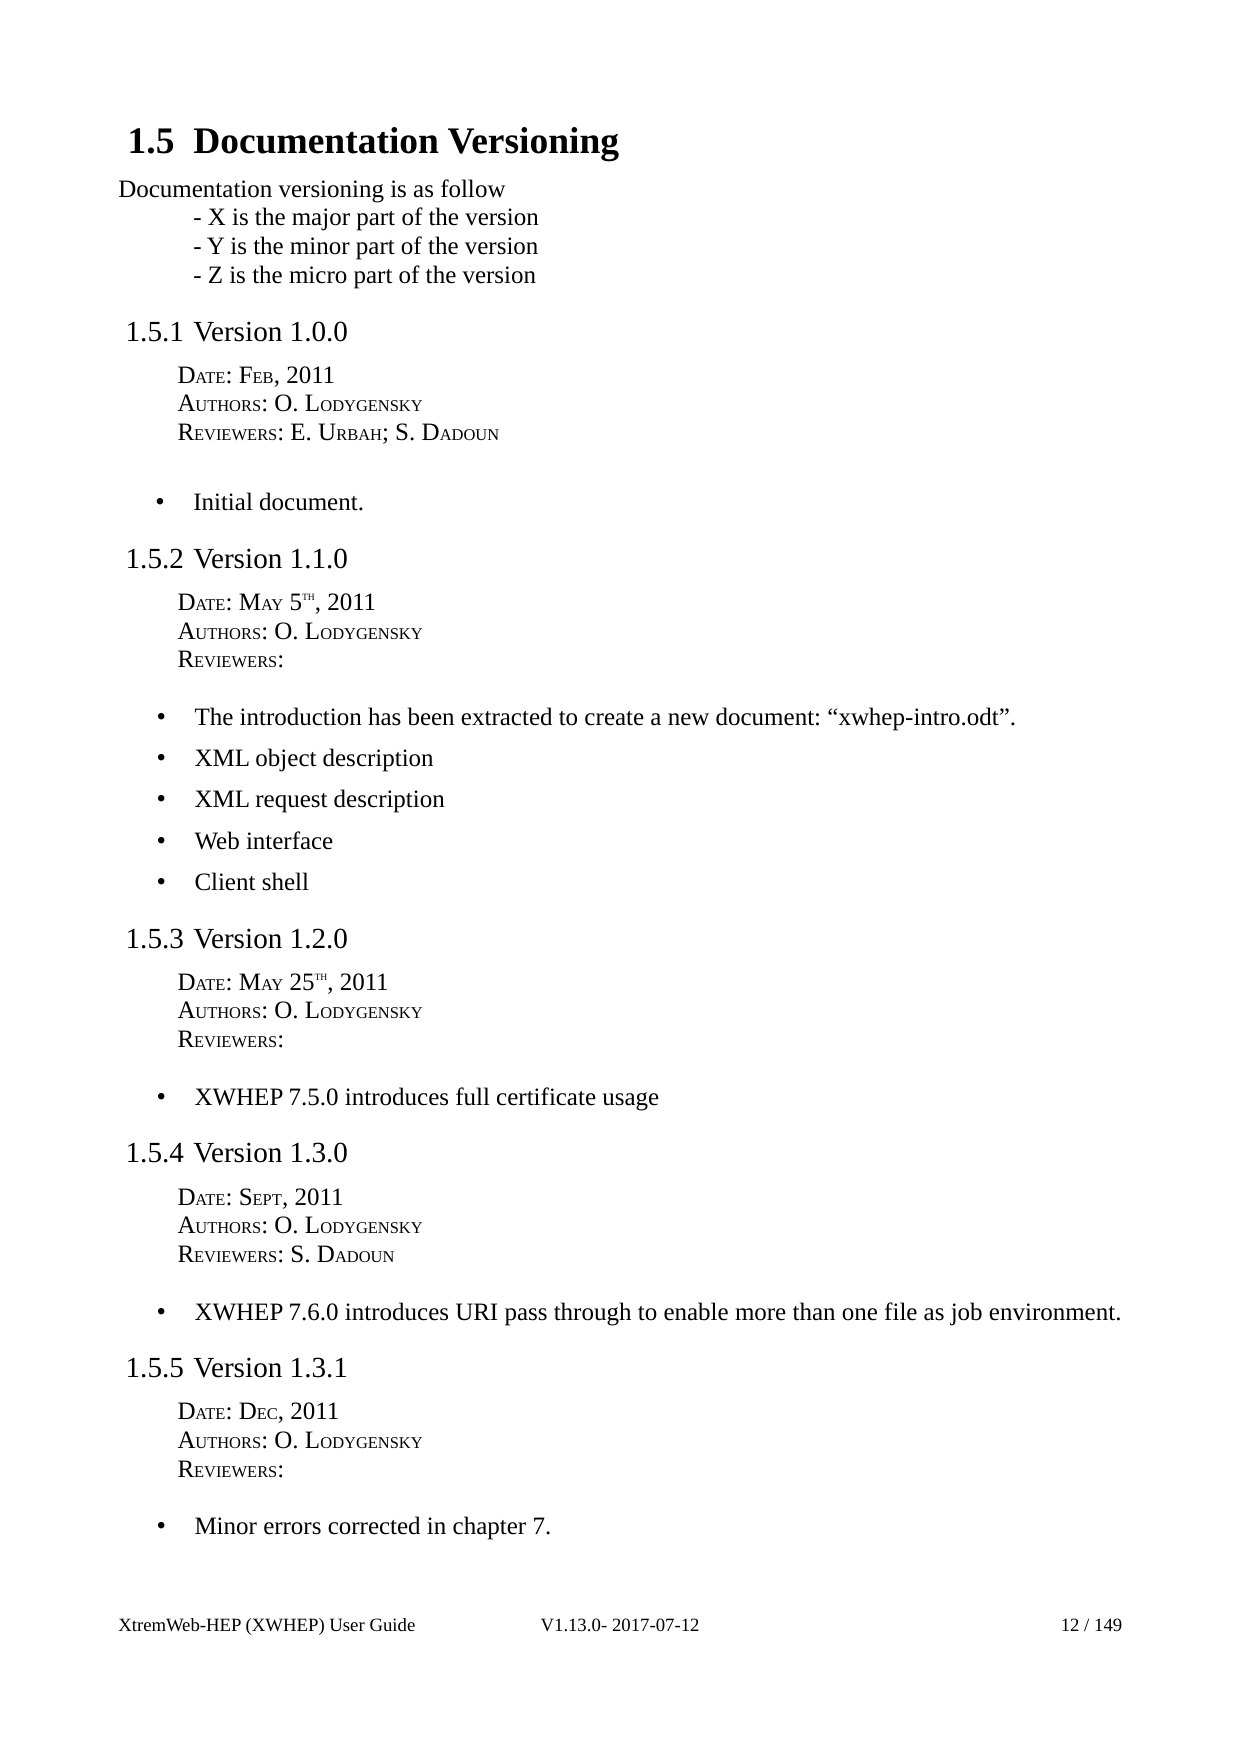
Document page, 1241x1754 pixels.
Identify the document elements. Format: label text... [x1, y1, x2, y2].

subtitle Version 1.2.0 [118, 921, 1122, 954]
subtitle Version 1.3.1 [118, 1350, 1122, 1384]
text - X is the major part of the version [118, 202, 1122, 231]
text Reviewers: E. Urbah; S. Dadoun [177, 417, 1122, 446]
text Date: May 5th, 2011 [177, 587, 1122, 616]
subtitle Documentation Versioning [118, 118, 1122, 161]
text Authors: O. Lodygensky [177, 1425, 1122, 1454]
text Reviewers: [177, 1024, 1122, 1053]
list XML request description [157, 784, 1122, 813]
list Initial document. [156, 487, 1122, 516]
text Date: Sept, 2011 [177, 1182, 1122, 1210]
text Authors: O. Lodygensky [177, 388, 1122, 417]
text Date: Dec, 2011 [177, 1396, 1122, 1425]
text - Z is the micro part of the version [118, 260, 1122, 289]
list The introduction has been extracted to create a new document: “xwhep-intro.odt”. [157, 702, 1122, 731]
list Web interface [157, 826, 1122, 854]
list Client shell [157, 867, 1122, 896]
text Authors: O. Lodygensky [177, 1210, 1122, 1239]
subtitle Version 1.1.0 [118, 541, 1122, 574]
list XML object description [157, 743, 1122, 772]
text Reviewers: [177, 644, 1122, 673]
text Date: May 25th, 2011 [177, 967, 1122, 996]
subtitle Version 1.3.0 [118, 1136, 1122, 1169]
list Minor errors corrected in chapter 7. [157, 1511, 1122, 1540]
text Documentation versioning is as follow [118, 174, 1122, 202]
text Authors: O. Lodygensky [177, 616, 1122, 644]
text Date: Feb, 2011 [177, 360, 1122, 388]
text - Y is the minor part of the version [118, 231, 1122, 260]
list XWHEP 7.5.0 introduces full certificate usage [157, 1082, 1122, 1111]
list XWHEP 7.6.0 introduces URI pass through to enable more than one file as job environment. [157, 1297, 1122, 1325]
subtitle Version 1.0.0 [118, 314, 1122, 347]
text Reviewers: S. Dadoun [177, 1239, 1122, 1268]
text Authors: O. Lodygensky [177, 996, 1122, 1024]
text Reviewers: [177, 1454, 1122, 1483]
